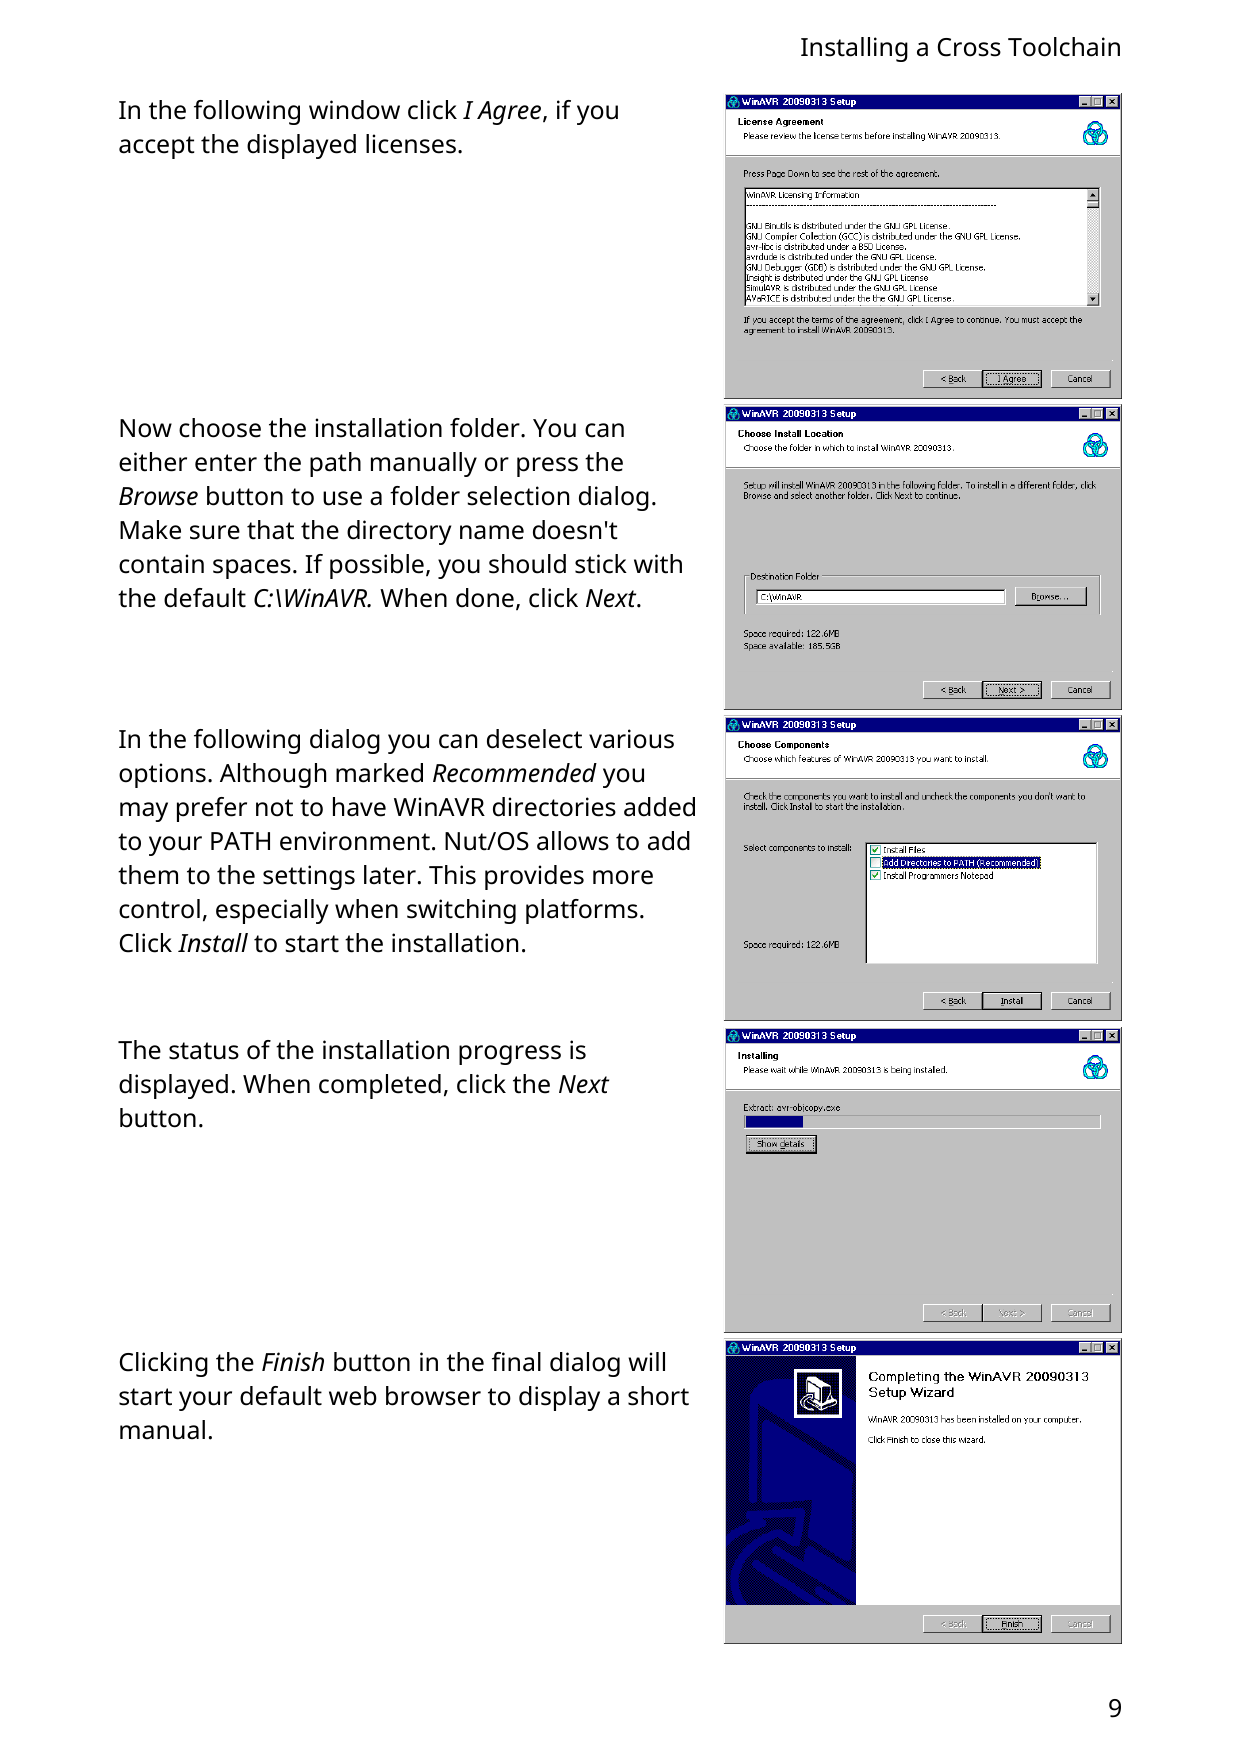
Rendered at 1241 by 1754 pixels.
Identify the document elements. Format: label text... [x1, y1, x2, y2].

text Now choose the installation folder. You can either enter the path manually or press the Browse button to use a folder selection dialog. Make sure that the directory name doesn't contain spaces. If possible, you should stick with the default C:\WinAVR. When done, click Next. [118, 410, 723, 710]
text The status of the installation progress is displayed. When completed, click the Next button. [118, 1033, 723, 1332]
picture [723, 404, 1122, 710]
picture [723, 1338, 1122, 1644]
picture [723, 93, 1122, 399]
text Clicking the Finish button in the final dialog will start your default web browser to display a short manual. [118, 1344, 723, 1644]
text In the following dialog you can deselect various options. Although marked Recommended you may prefer not to have WinAVR directories added to your PATH environment. Nut/OS allows to add them to the settings later. This provides more control, especially when switching platforms. Click Install to start the installation. [118, 722, 723, 1021]
picture [723, 715, 1122, 1021]
text In the following window click I Agree, if you accept the displayed licenses. [118, 93, 723, 398]
picture [723, 1027, 1122, 1333]
